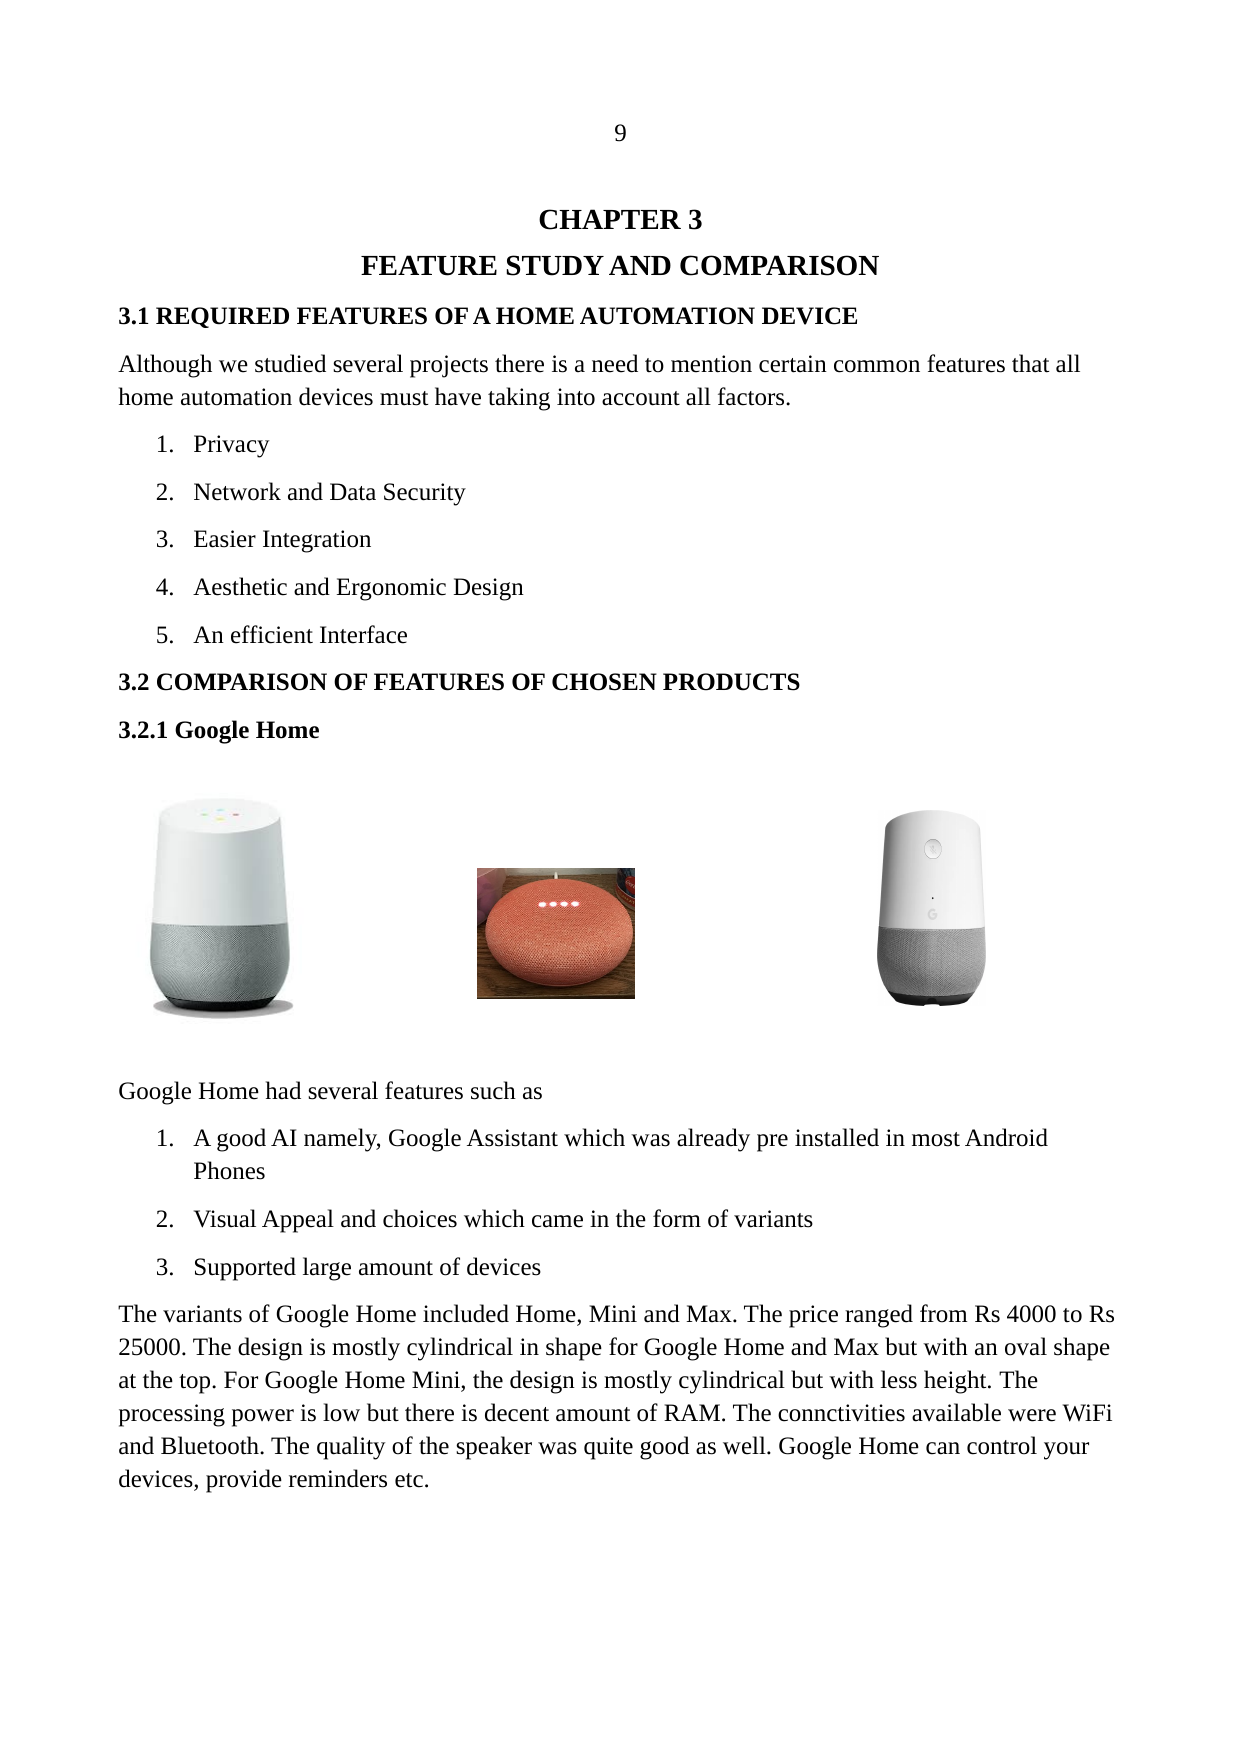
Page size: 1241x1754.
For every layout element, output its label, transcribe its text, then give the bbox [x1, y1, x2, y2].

list Visual Appeal and choices which came in the form of variants [156, 1204, 1122, 1233]
title CHAPTER 3 [118, 202, 1122, 235]
text 3.2.1 Google Home [118, 715, 1122, 744]
list Aesthetic and Ergonomic Design [156, 572, 1122, 601]
text 3.1 REQUIRED FEATURES OF A HOME AUTOMATION DEVICE [118, 301, 1122, 330]
picture [477, 868, 635, 999]
text 3.2 COMPARISON OF FEATURES OF CHOSEN PRODUCTS [118, 667, 1122, 696]
list Supported large amount of devices [156, 1252, 1122, 1280]
text The variants of Google Home included Home, Mini and Max. The price ranged from Rs 4000 to Rs 25000. The design is mostly cylindrical in shape for Google Home and Max but with an oval shape at the top. For Google Home Mini, the design is mostly cylindrical but with less height. The processing power is low but there is decent amount of RAM. The connctivities available were WiFi and Bluetooth. The quality of the speaker was quite good as well. Google Home can control your devices, provide reminders etc. [118, 1299, 1122, 1493]
picture [104, 792, 336, 1025]
list An efficient Interface [156, 620, 1122, 648]
text Although we studied several projects there is a need to mention certain common features that all home automation devices must have taking into account all factors. [118, 349, 1122, 410]
text FEATURE STUDY AND COMPARISON [118, 248, 1122, 281]
list Network and Data Security [156, 477, 1122, 506]
list Privacy [156, 429, 1122, 458]
text Google Home had several features such as [118, 1076, 1122, 1104]
picture [877, 810, 986, 1006]
list Easier Integration [156, 524, 1122, 553]
list A good AI namely, Google Assistant which was already pre installed in most Android Phones [156, 1123, 1122, 1185]
